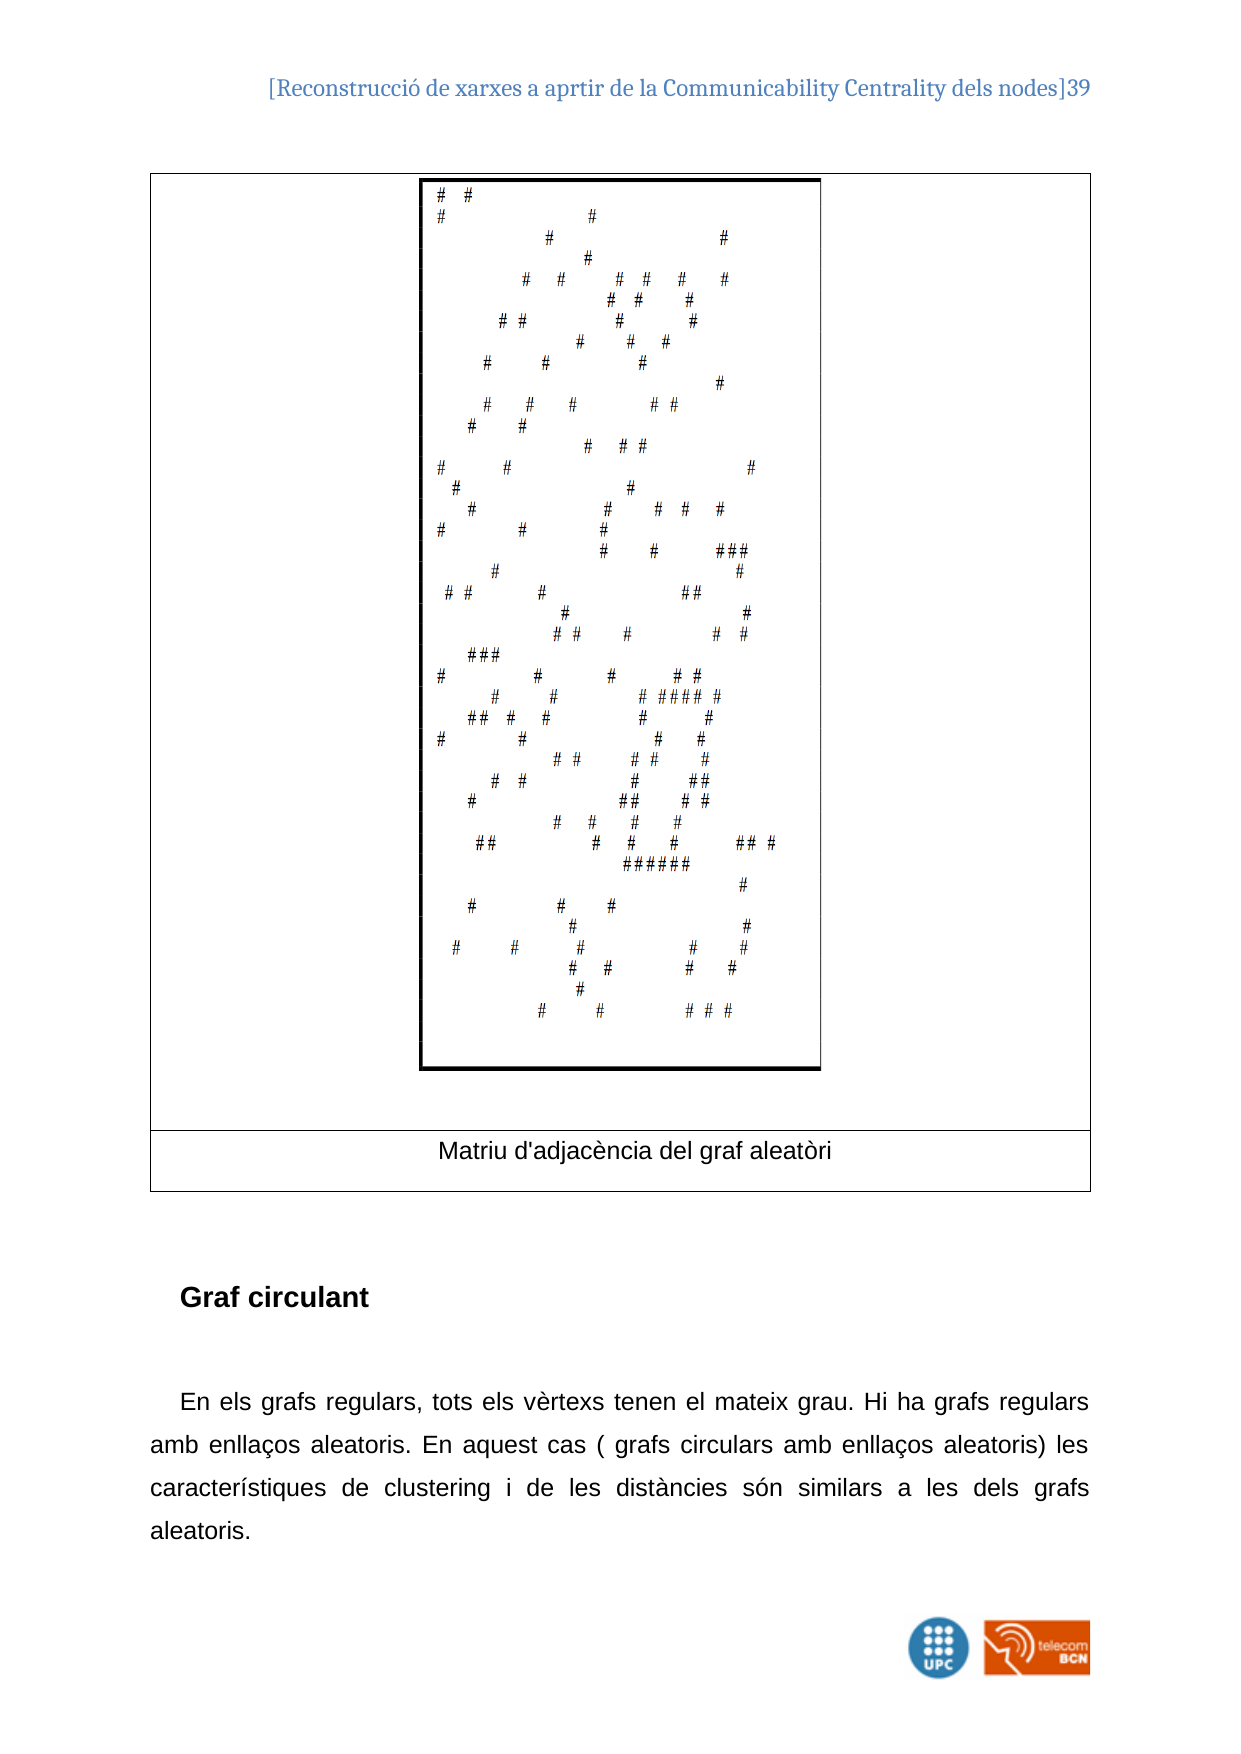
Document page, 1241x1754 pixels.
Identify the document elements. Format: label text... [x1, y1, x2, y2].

table_cell Matriu d'adjacència del graf aleatòri [151, 1131, 1090, 1191]
text En els grafs regulars, tots els vèrtexs tenen el mateix grau. Hi ha grafs regulars amb enllaços aleatoris. En aquest cas ( grafs circulars amb enllaços aleatoris) les característiques de clustering i de les distàncies són similars a les dels grafs aleatoris. [150, 1387, 1090, 1545]
picture [904, 1614, 1091, 1681]
table_header [151, 174, 1090, 1130]
subtitle Graf circulant [150, 1280, 1090, 1313]
picture [419, 178, 822, 1071]
